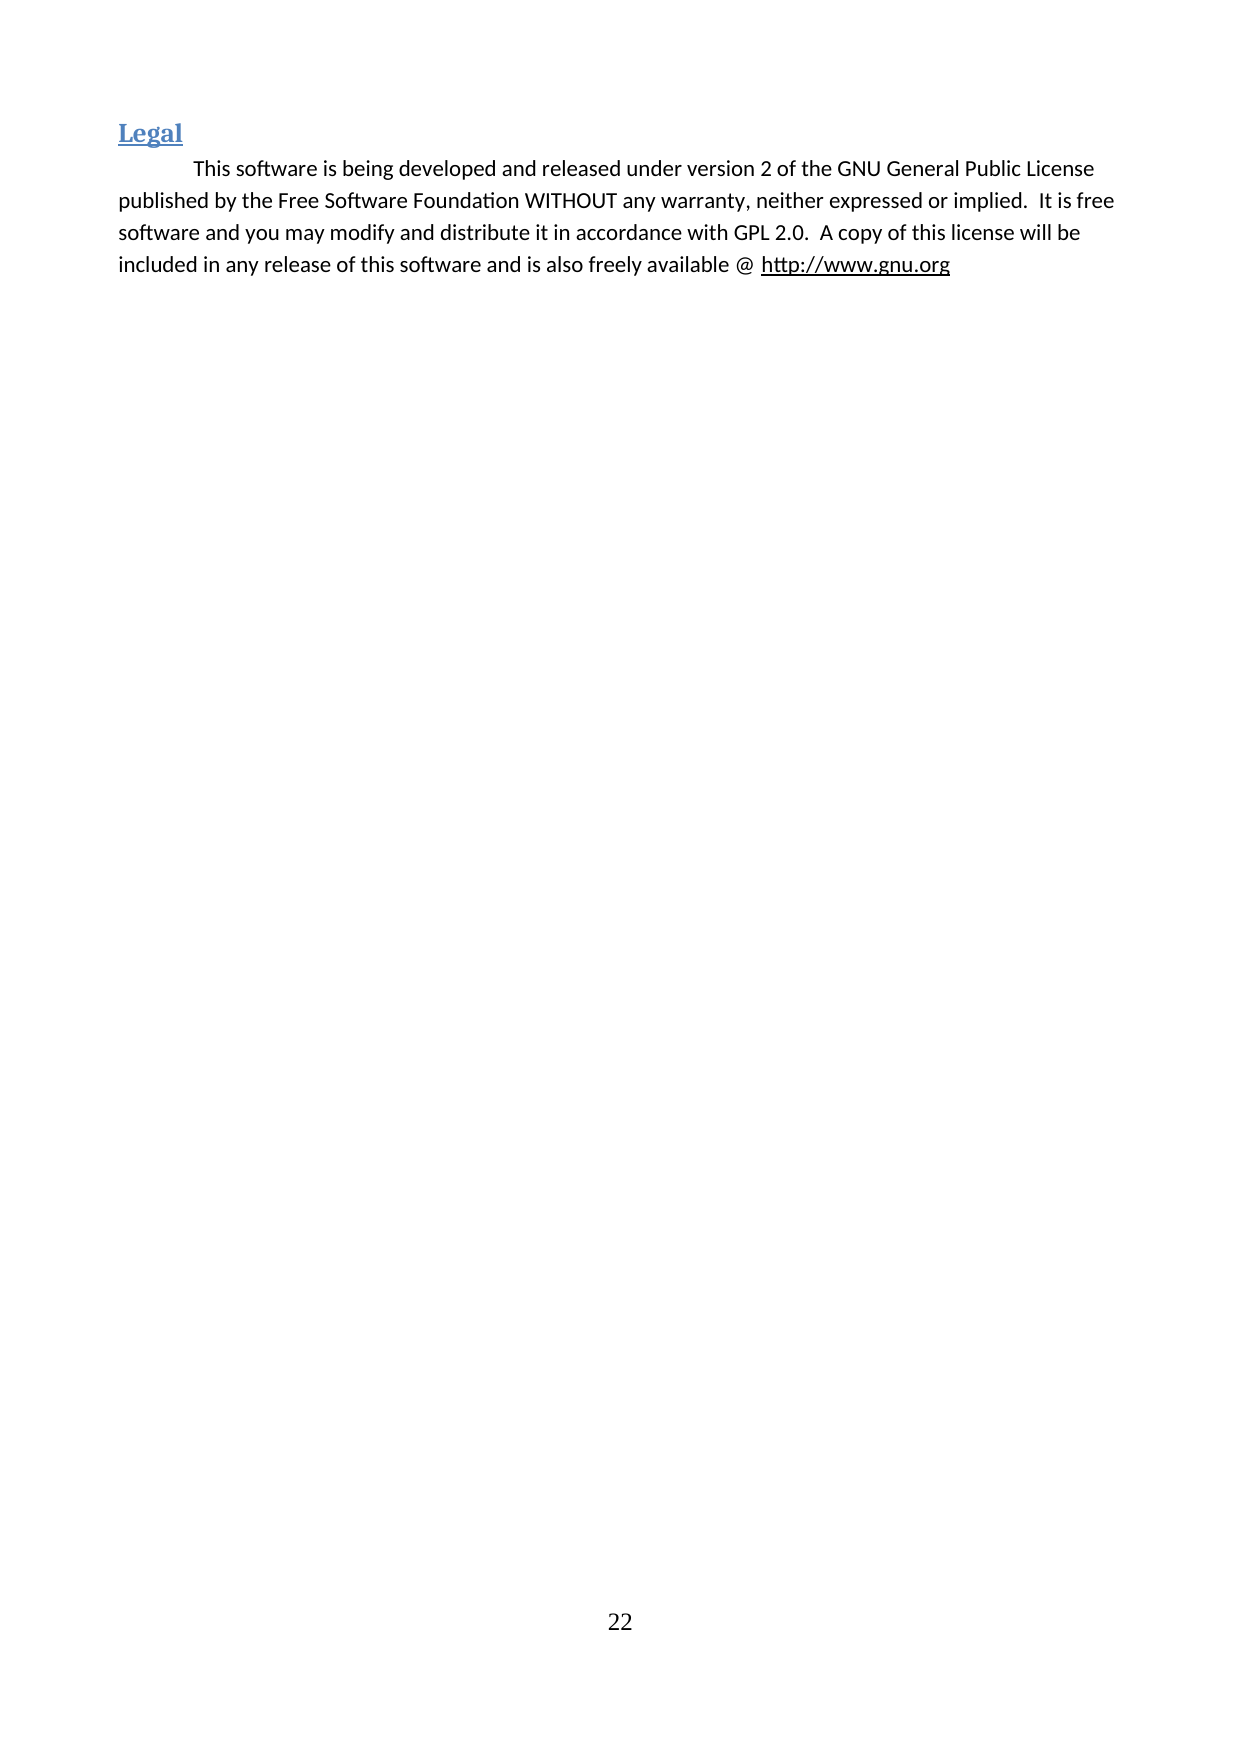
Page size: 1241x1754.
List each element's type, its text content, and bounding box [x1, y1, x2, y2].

text This software is being developed and released under version 2 of the GNU General Public License published by the Free Software Foundation WITHOUT any warranty, neither expressed or implied. It is free software and you may modify and distribute it in accordance with GPL 2.0. A copy of this license will be included in any release of this software and is also freely available @ http://www.gnu.org [118, 154, 1122, 278]
subtitle Legal [118, 118, 1122, 149]
